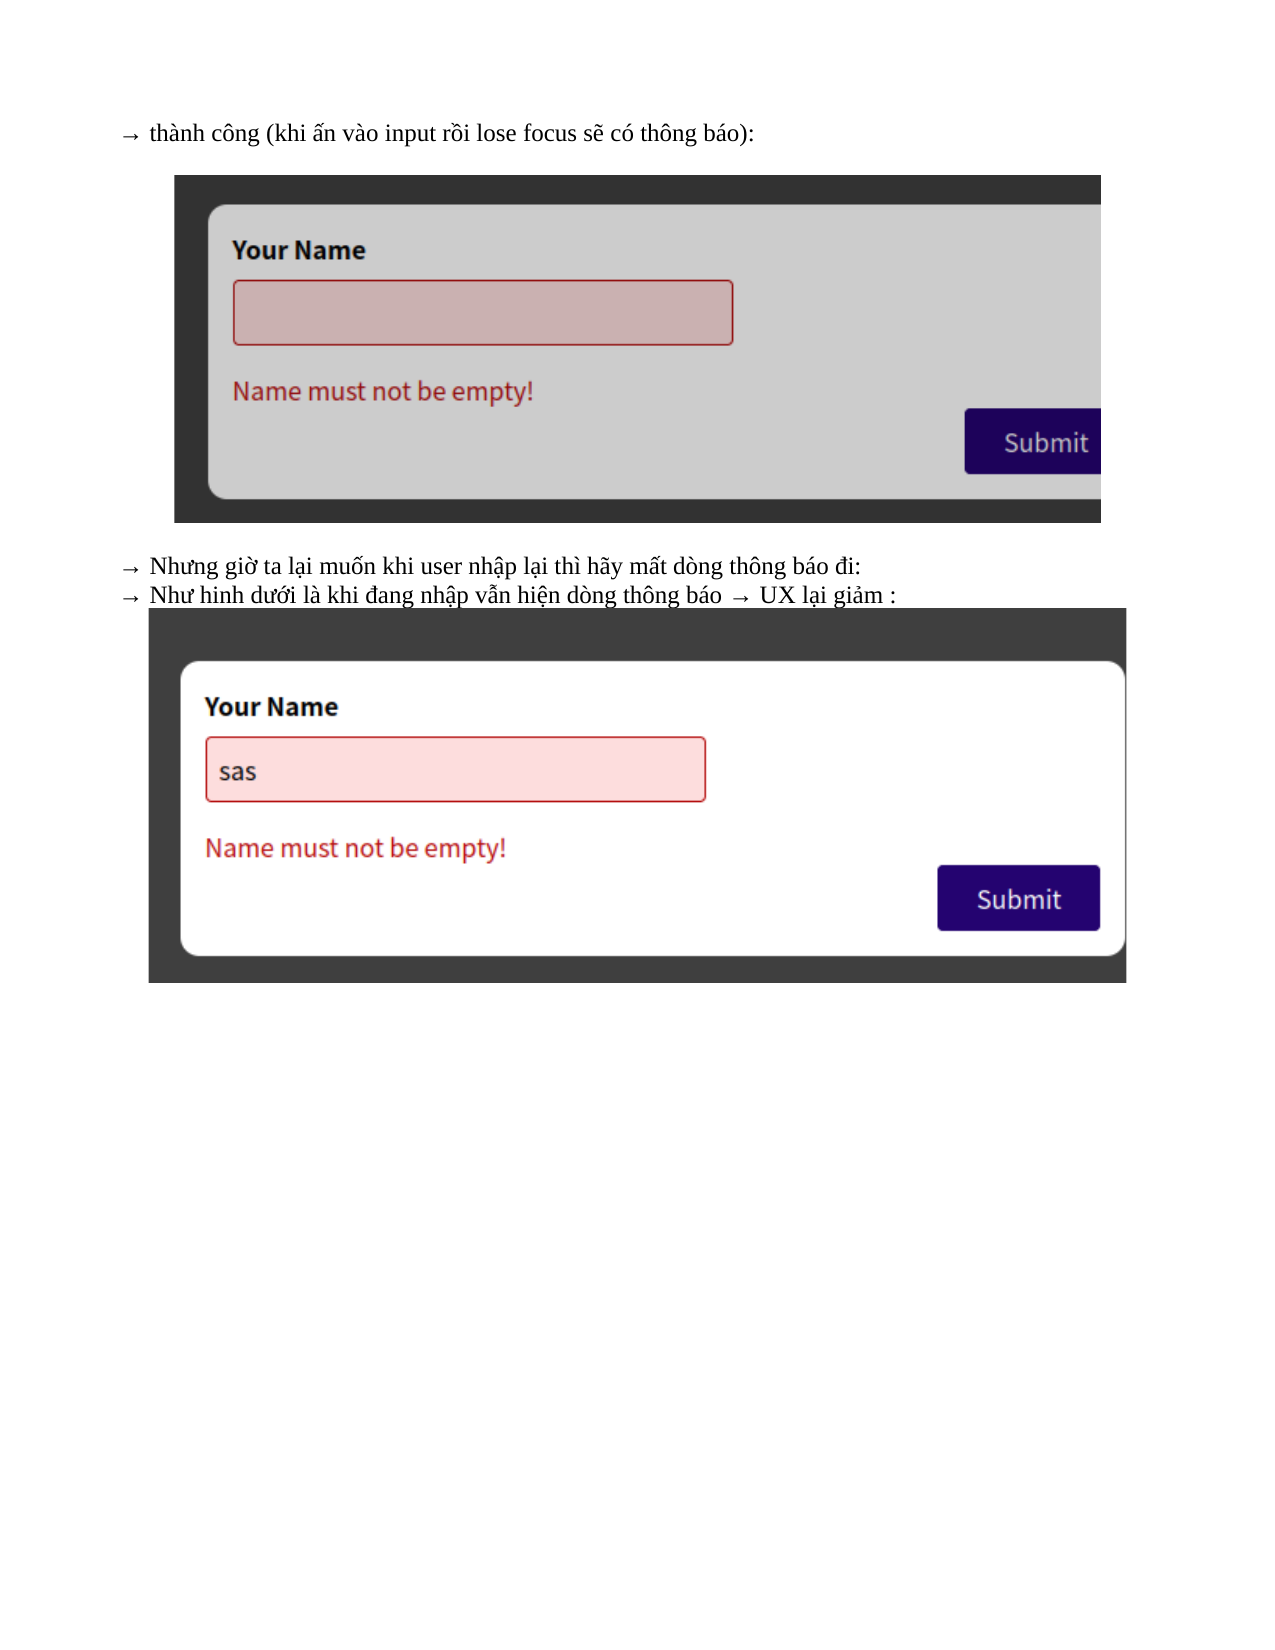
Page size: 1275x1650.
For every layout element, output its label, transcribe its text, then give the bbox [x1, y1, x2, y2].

picture [148, 608, 1127, 983]
text → thành công (khi ấn vào input rồi lose focus sẽ có thông báo): [118, 118, 1157, 147]
text → Nhưng giờ ta lại muốn khi user nhập lại thì hãy mất dòng thông báo đi: [118, 551, 1157, 580]
picture [174, 175, 1101, 523]
text → Như hinh dưới là khi đang nhập vẫn hiện dòng thông báo → UX lại giảm : [118, 580, 1157, 609]
